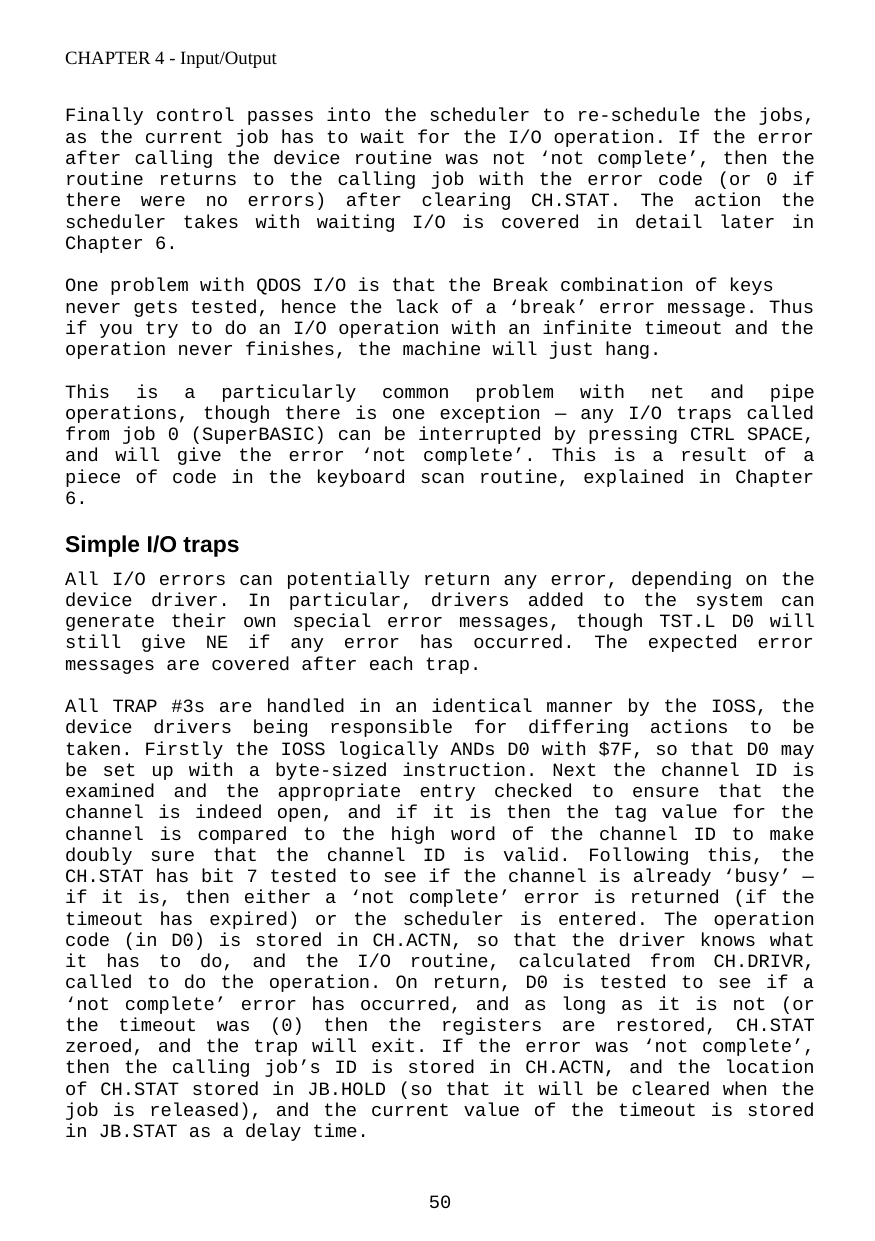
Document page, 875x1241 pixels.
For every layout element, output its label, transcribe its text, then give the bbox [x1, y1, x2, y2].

text One problem with QDOS I/O is that the Break combination of keys [65, 276, 815, 297]
text This is a particularly common problem with net and pipe operations, though there is one exception — any I/O traps called from job 0 (SuperBASIC) can be interrupted by pressing CTRL SPACE, and will give the error ‘not complete’. This is a result of a piece of code in the keyboard scan routine, explained in Chapter 6. [65, 382, 815, 510]
text Finally control passes into the scheduler to re-schedule the jobs, as the current job has to wait for the I/O operation. If the error after calling the device routine was not ‘not complete’, then the routine returns to the calling job with the error code (or 0 if there were no errors) after clearing CH.STAT. The action the scheduler takes with waiting I/O is covered in detail later in Chapter 6. [65, 106, 815, 255]
text All TRAP #3s are handled in an identical manner by the IOSS, the device drivers being responsible for differing actions to be taken. Firstly the IOSS logically ANDs D0 with $7F, so that D0 may be set up with a byte-sized instruction. Next the channel ID is examined and the appropriate entry checked to ensure that the channel is indeed open, and if it is then the tag value for the channel is compared to the high word of the channel ID to make doubly sure that the channel ID is valid. Following this, the CH.STAT has bit 7 tested to see if the channel is already ‘busy’ — if it is, then either a ‘not complete’ error is returned (if the timeout has expired) or the scheduler is entered. The operation code (in D0) is stored in CH.ACTN, so that the driver knows what it has to do, and the I/O routine, calculated from CH.DRIVR, called to do the operation. On return, D0 is tested to see if a ‘not complete’ error has occurred, and as long as it is not (or the timeout was (0) then the registers are restored, CH.STAT zeroed, and the trap will exit. If the error was ‘not complete’, then the calling job’s ID is stored in CH.ACTN, and the location of CH.STAT stored in JB.HOLD (so that it will be cleared when the job is released), and the current value of the timeout is stored in JB.STAT as a delay time. [65, 697, 815, 1143]
subtitle Simple I/O traps [65, 531, 815, 558]
text never gets tested, hence the lack of a ‘break’ error message. Thus if you try to do an I/O operation with an infinite timeout and the operation never finishes, the machine will just hang. [65, 297, 815, 361]
text All I/O errors can potentially return any error, depending on the device driver. In particular, drivers added to the system can generate their own special error messages, though TST.L D0 will still give NE if any error has occurred. The expected error messages are covered after each trap. [65, 569, 815, 676]
